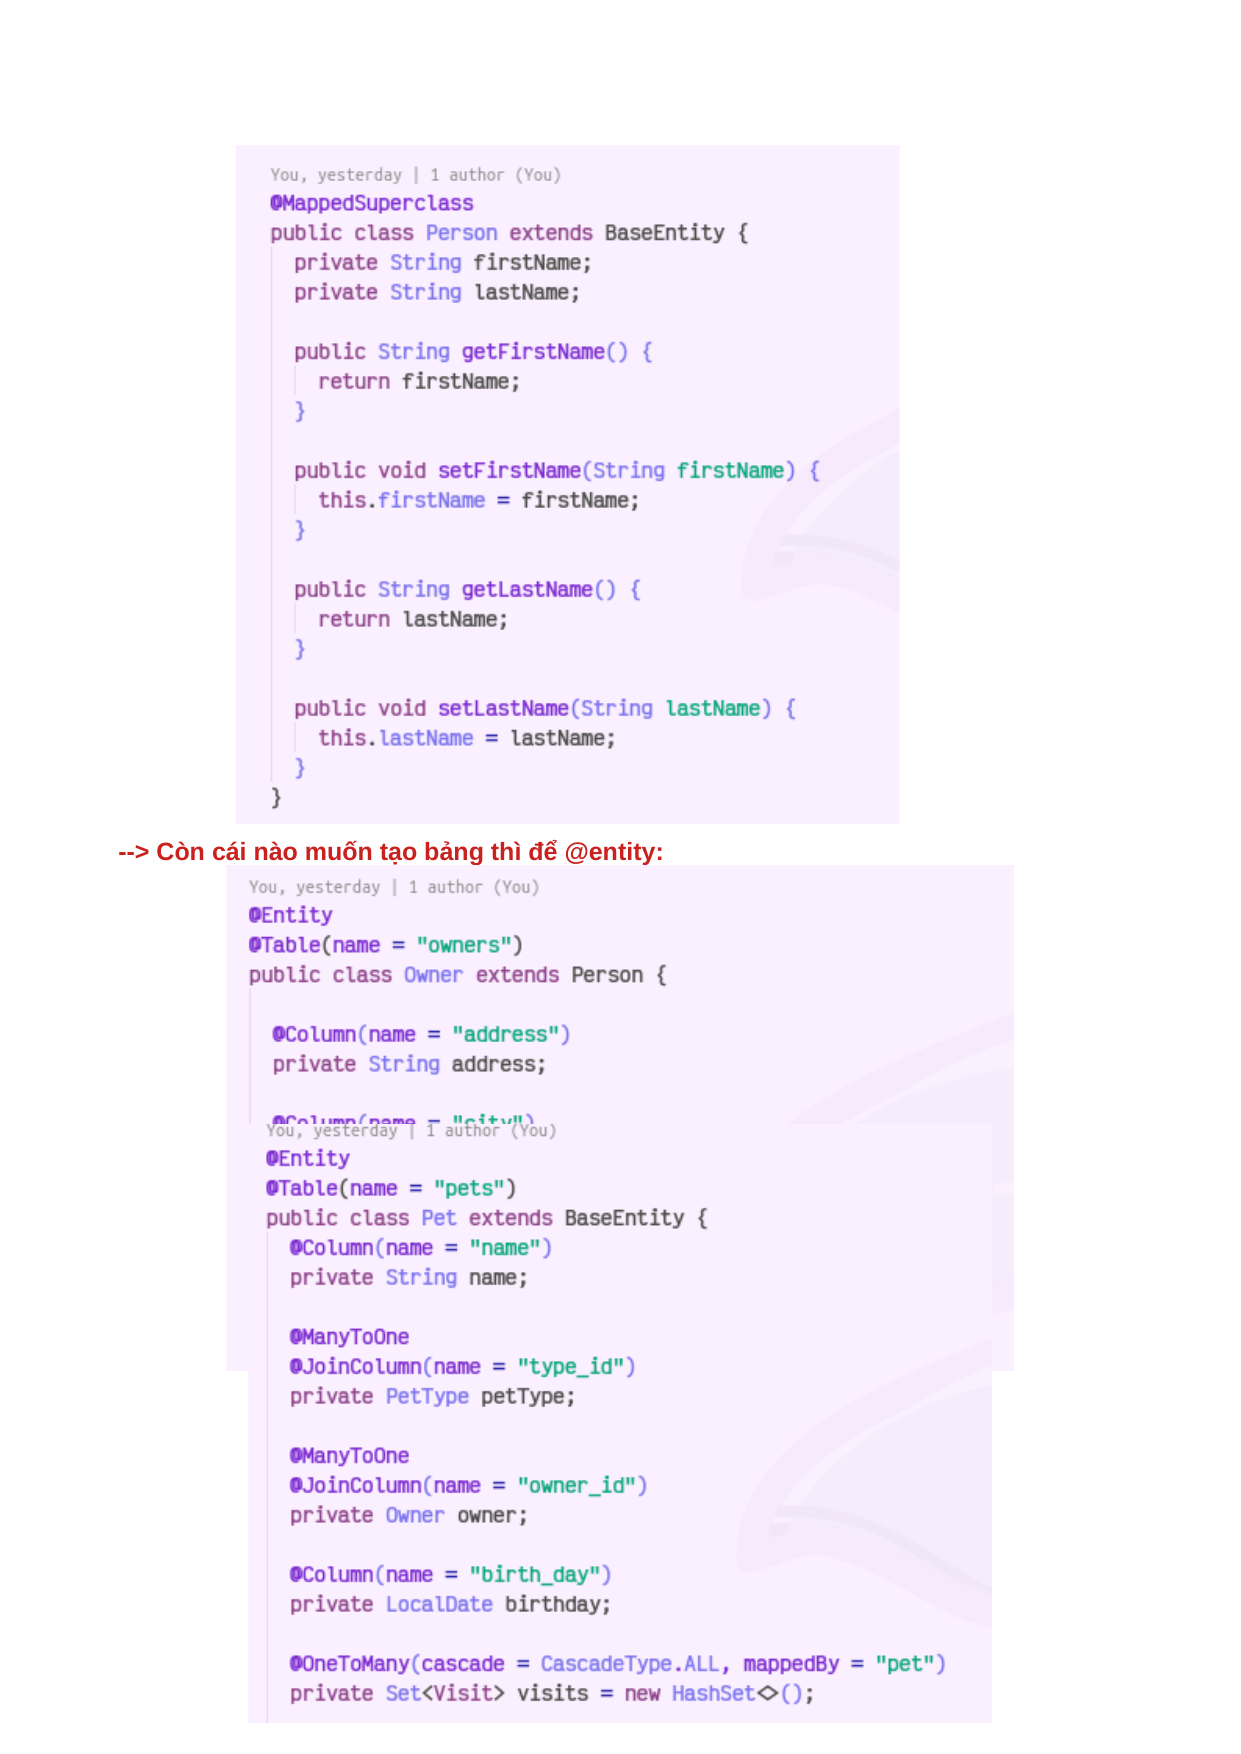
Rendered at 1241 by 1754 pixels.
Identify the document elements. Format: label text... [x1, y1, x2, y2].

picture [226, 865, 1014, 1723]
text --> Còn cái nào muốn tạo bảng thì để @entity: [118, 837, 1122, 866]
picture [235, 145, 900, 824]
